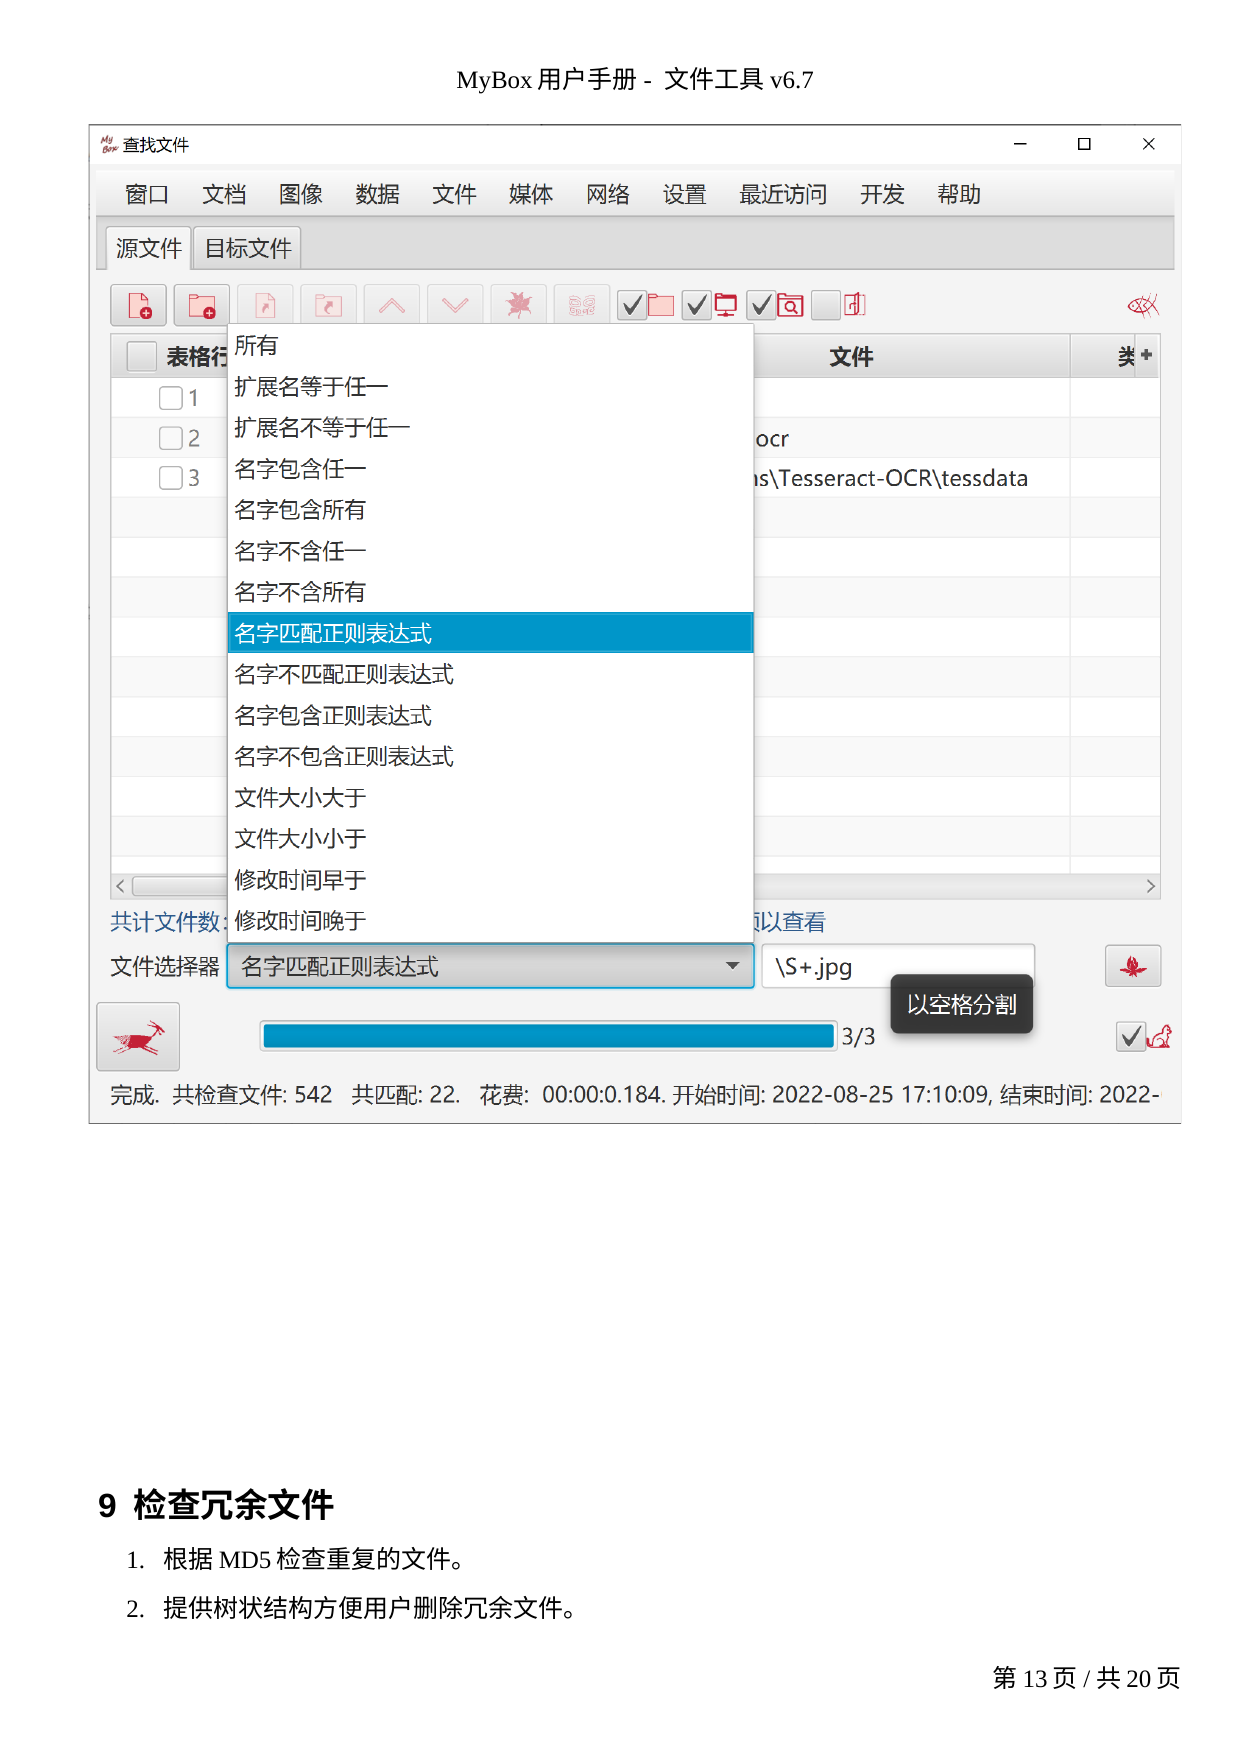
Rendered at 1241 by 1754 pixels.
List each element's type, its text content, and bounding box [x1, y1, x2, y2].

list 提供树状结构方便用户删除冗余文件。 [126, 1588, 1181, 1625]
list 根据MD5检查重复的文件。 [126, 1540, 1181, 1576]
subtitle 检查冗余文件 [88, 1479, 1181, 1527]
picture [88, 124, 1182, 1124]
